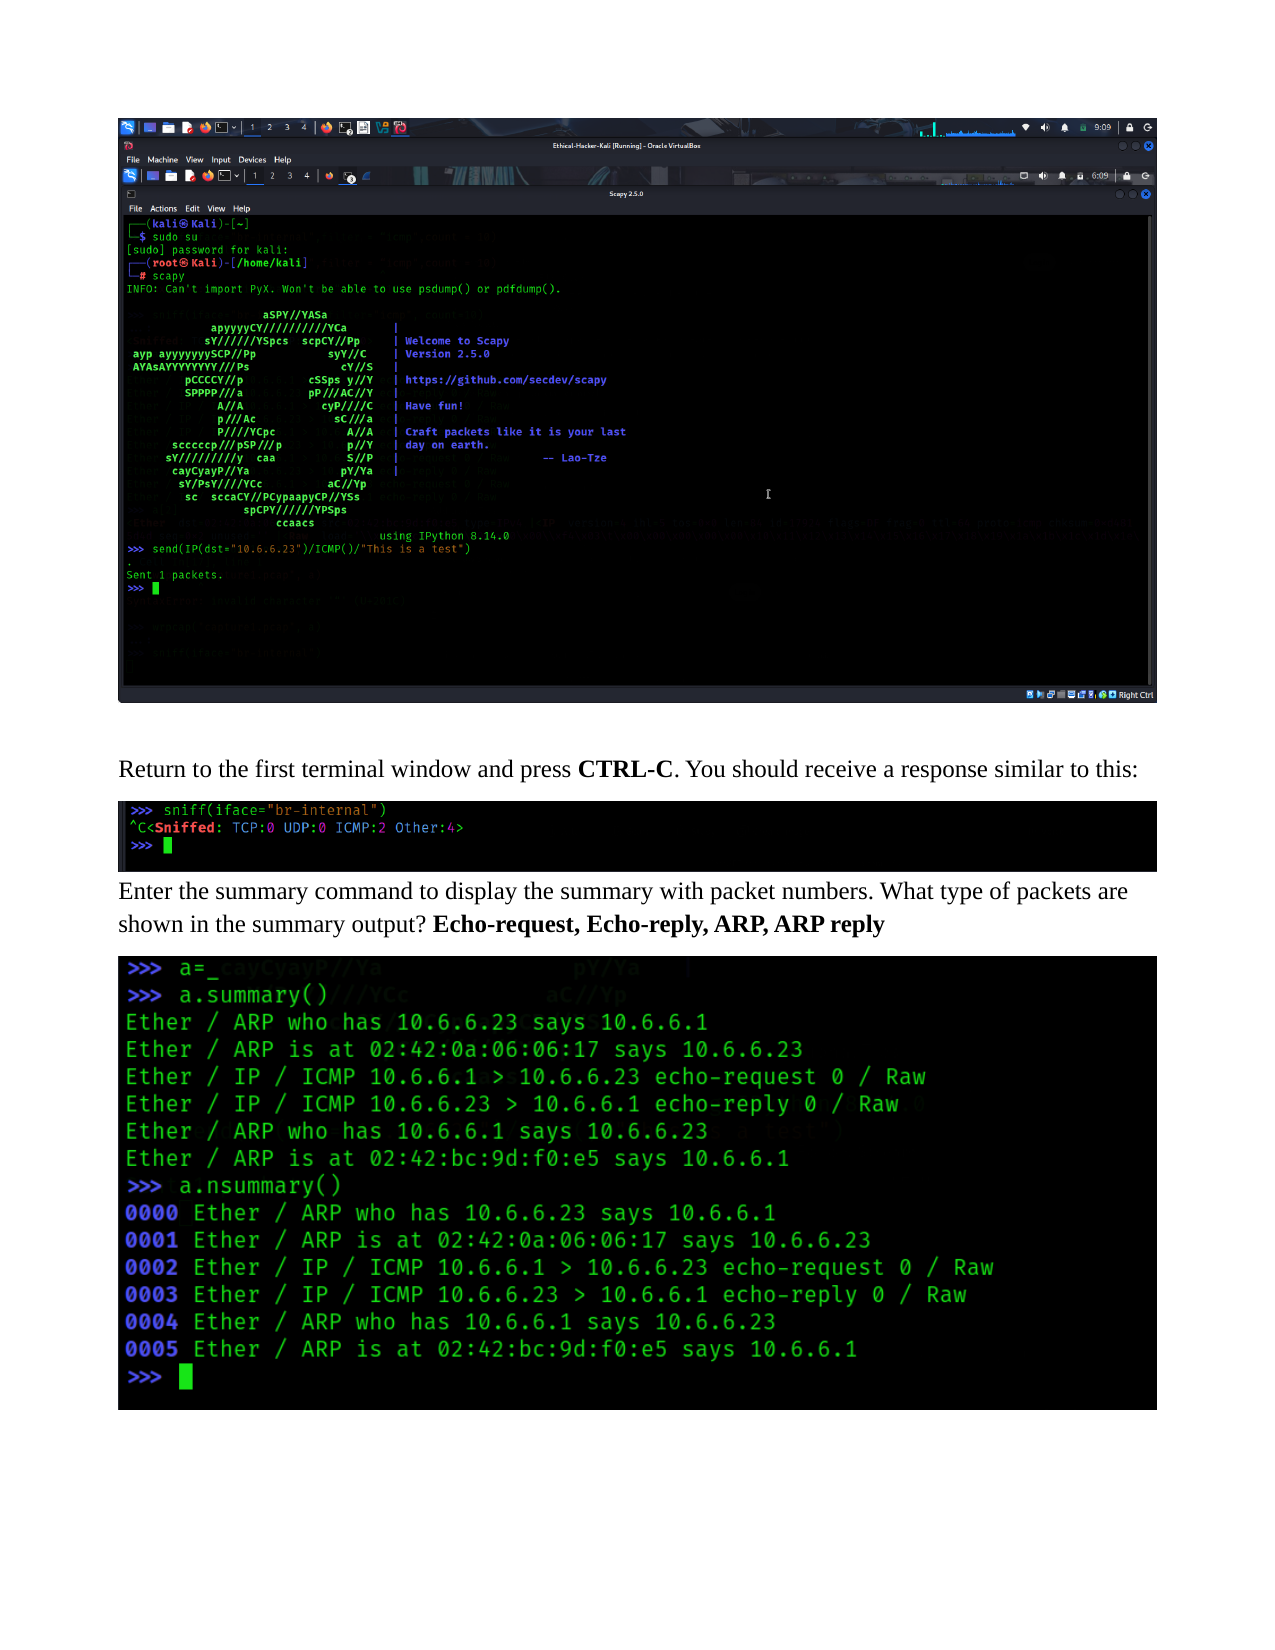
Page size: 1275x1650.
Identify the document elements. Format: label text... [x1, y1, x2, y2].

picture [118, 956, 1157, 1410]
text Enter the summary command to display the summary with packet numbers. What type of packets are shown in the summary output? Echo-request, Echo-reply, ARP, ARP reply [118, 872, 1157, 938]
picture [118, 801, 1157, 872]
picture [118, 118, 1157, 703]
text Return to the first terminal window and press CTRL-C. You should receive a response similar to this: [118, 754, 1157, 783]
